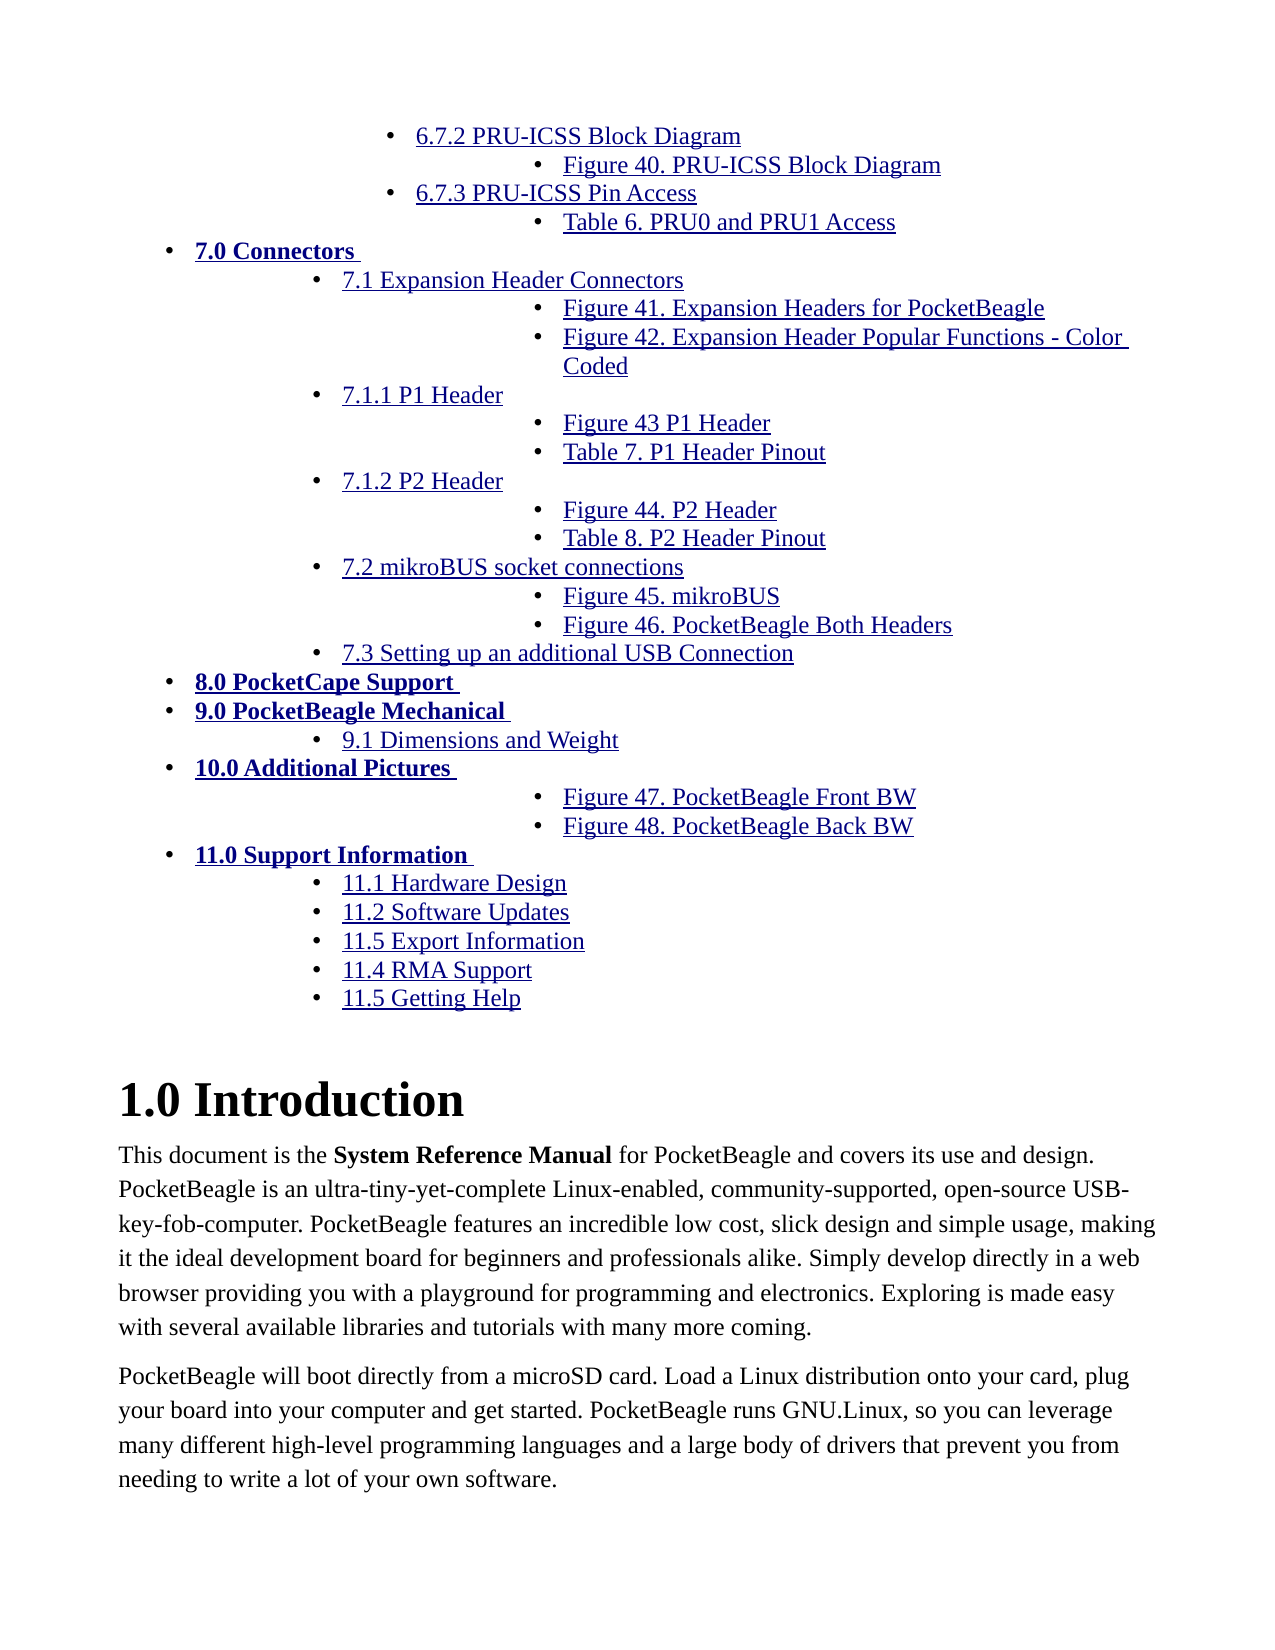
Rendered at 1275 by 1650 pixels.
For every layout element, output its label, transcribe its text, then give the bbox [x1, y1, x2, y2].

text PocketBeagle will boot directly from a microSD card. Load a Linux distribution onto your card, plug your board into your computer and get started. PocketBeagle runs GNU.Linux, so you can leverage many different high-level programming languages and a large body of drivers that prevent you from needing to write a lot of your own software. [118, 1361, 1157, 1493]
subtitle 1.0 Introduction [118, 1070, 1157, 1127]
text This document is the System Reference Manual for PocketBeagle and covers its use and design. PocketBeagle is an ultra-tiny-yet-complete Linux-enabled, community-supported, open-source USB-key-fob-computer. PocketBeagle features an incredible low cost, slick design and simple usage, making it the ideal development board for beginners and professionals alike. Simply develop directly in a web browser providing you with a playground for programming and electronics. Exploring is made easy with several available libraries and tutorials with many more coming. [118, 1140, 1157, 1341]
table_header Table of Contents 1.0 Introduction Figure 1. PocketBeagle Home Page 2.0 Change History 2.1 Document Change History Table 1. Change History 2.2 Board Changes Table 2. Board History 2.2.1 PocketBone 2.2.2 Rev A1 2.2.3 Rev A2 3.0 Connecting Up PocketBeagle 3.1 What’s In the Package Figure 2. PocketBeagle Package Figure 3. PocketBeagle Package Insert 3.2 Connecting the board 3.3 Tethered to a PC using Debian Images Figure 4. Tethered Configuration 3.3.1 Getting Started Figure 5. Getting Started Page Figure 6. Download Latest Software Image Figure 7. Download Etcher SD Card Utility Figure 8. Select the PocketBeagle Image Figure 9. Burn the Image to the SD Card Figure 10. Insert the microSD Card into PocketBeagle Figure 11. Insert the micro USB Connector into PocketBeagle Figure 12. Insert the USB connector into PC Figure 13. Board Power LED Figure 14. User LEDs 3.3.2 Accessing the Board and Getting Started with Coding Figure 15. Interactive Quick Start Guide Launch Figure 16. Enable a Network Connection Figure 17. Launch Cloud9 IDE 3.3.3 Powering Down Figure 20. Power Button 3.4 Other ways to Connect up to your PocketBeagle 4.0 PocketBeagle Overview 4.1 PocketBeagle Features and Specification Table 3. PocketBeagle Features 4.1.1 OSD3358-512M-BSM System in Package 4.2 Board Component Locations Figure 21. Key Board Component Locations 5.0 PocketBeagle High Level Specification 5.1 Block Diagram Figure 22. PocketBeagle Key Components 5.2 System in Package (SiP) Figure 23. OSD335x SIP Block Diagram 5.3 Connectivity 5.3.1 Expansion Headers Figure 24. PocketBeagle Expansion Headers 5.3.2 microSD Connector Figure 25. microSD Connector 5.3.3 USB 2.0 Connector Figure 26. USB 2.0 Connector 5.3.4 Boot Modes Table 4. UART Pins on Expansion Headers for Serial Boot 5.4 Power Table 5. Power Inputs Available on Expansion Headers Table 6. Power Outputs Available on Expansion Headers Table 5. Ground Pins Available on Expansion Headers 5.5 JTAG Pads Figure 27. JTAG Pad Connections 5.6 Serial Debug Port Figure 28. Serial Debug Connections 6.0 Detailed Hardware Design 6.1 OSD3358-SM SiP Design 6.1.1 SiP A OSD3358 SiP System and Power Signals Figure 29. SiP A OSD3358 SiP System and Power Signals 6.1.2 SiP B OSD3358 SiP JTAG, USB & Analog Signals Figure 30. SiP B OSD3358 SiP JTAG, USB & Analog Signals 6.1.3 SiP C OSD3358 SiP Peripheral Signals Figure 31. SiP C OSD3358 SiP Peripheral Signals 6.1.4 SiP D OSD3358 SiP System Boot Configuration Figure 32. SiP D OSD3358 SiP System Boot Configuration 6.1.5 SiP E OSD3358 SiP Power Signals Figure 33. SiP E OSD3358 SiP Power Signals 6.1.6 SiP F OSD3358 SiP Power Signals Figure 34. SiP F OSD3358 SiP Power Signals 6.2 MicroSD Connection Figure 35. microSD Connections 6.3 USB Connector Figure 36. USB Connection 6.4 Power Button Design Figure 37. Power Button 6.5 User LEDs Figure 38. User LEDs Table 6. User LED Control Signals/Pins 6.6 JTAG Pads Figure 39. JTAG Pads Design 6.7 PRU-ICSS 6.7.1 PRU-ICSS Features 6.7.2 PRU-ICSS Block Diagram Figure 40. PRU-ICSS Block Diagram 6.7.3 PRU-ICSS Pin Access Table 6. PRU0 and PRU1 Access 7.0 Connectors 7.1 Expansion Header Connectors Figure 41. Expansion Headers for PocketBeagle Figure 42. Expansion Header Popular Functions - Color Coded 7.1.1 P1 Header Figure 43 P1 Header Table 7. P1 Header Pinout 7.1.2 P2 Header Figure 44. P2 Header Table 8. P2 Header Pinout 7.2 mikroBUS socket connections Figure 45. mikroBUS Figure 46. PocketBeagle Both Headers 7.3 Setting up an additional USB Connection 8.0 PocketCape Support 9.0 PocketBeagle Mechanical 9.1 Dimensions and Weight 10.0 Additional Pictures Figure 47. PocketBeagle Front BW Figure 48. PocketBeagle Back BW 11.0 Support Information 11.1 Hardware Design 11.2 Software Updates 11.5 Export Information 11.4 RMA Support 11.5 Getting Help [118, 118, 1157, 1045]
